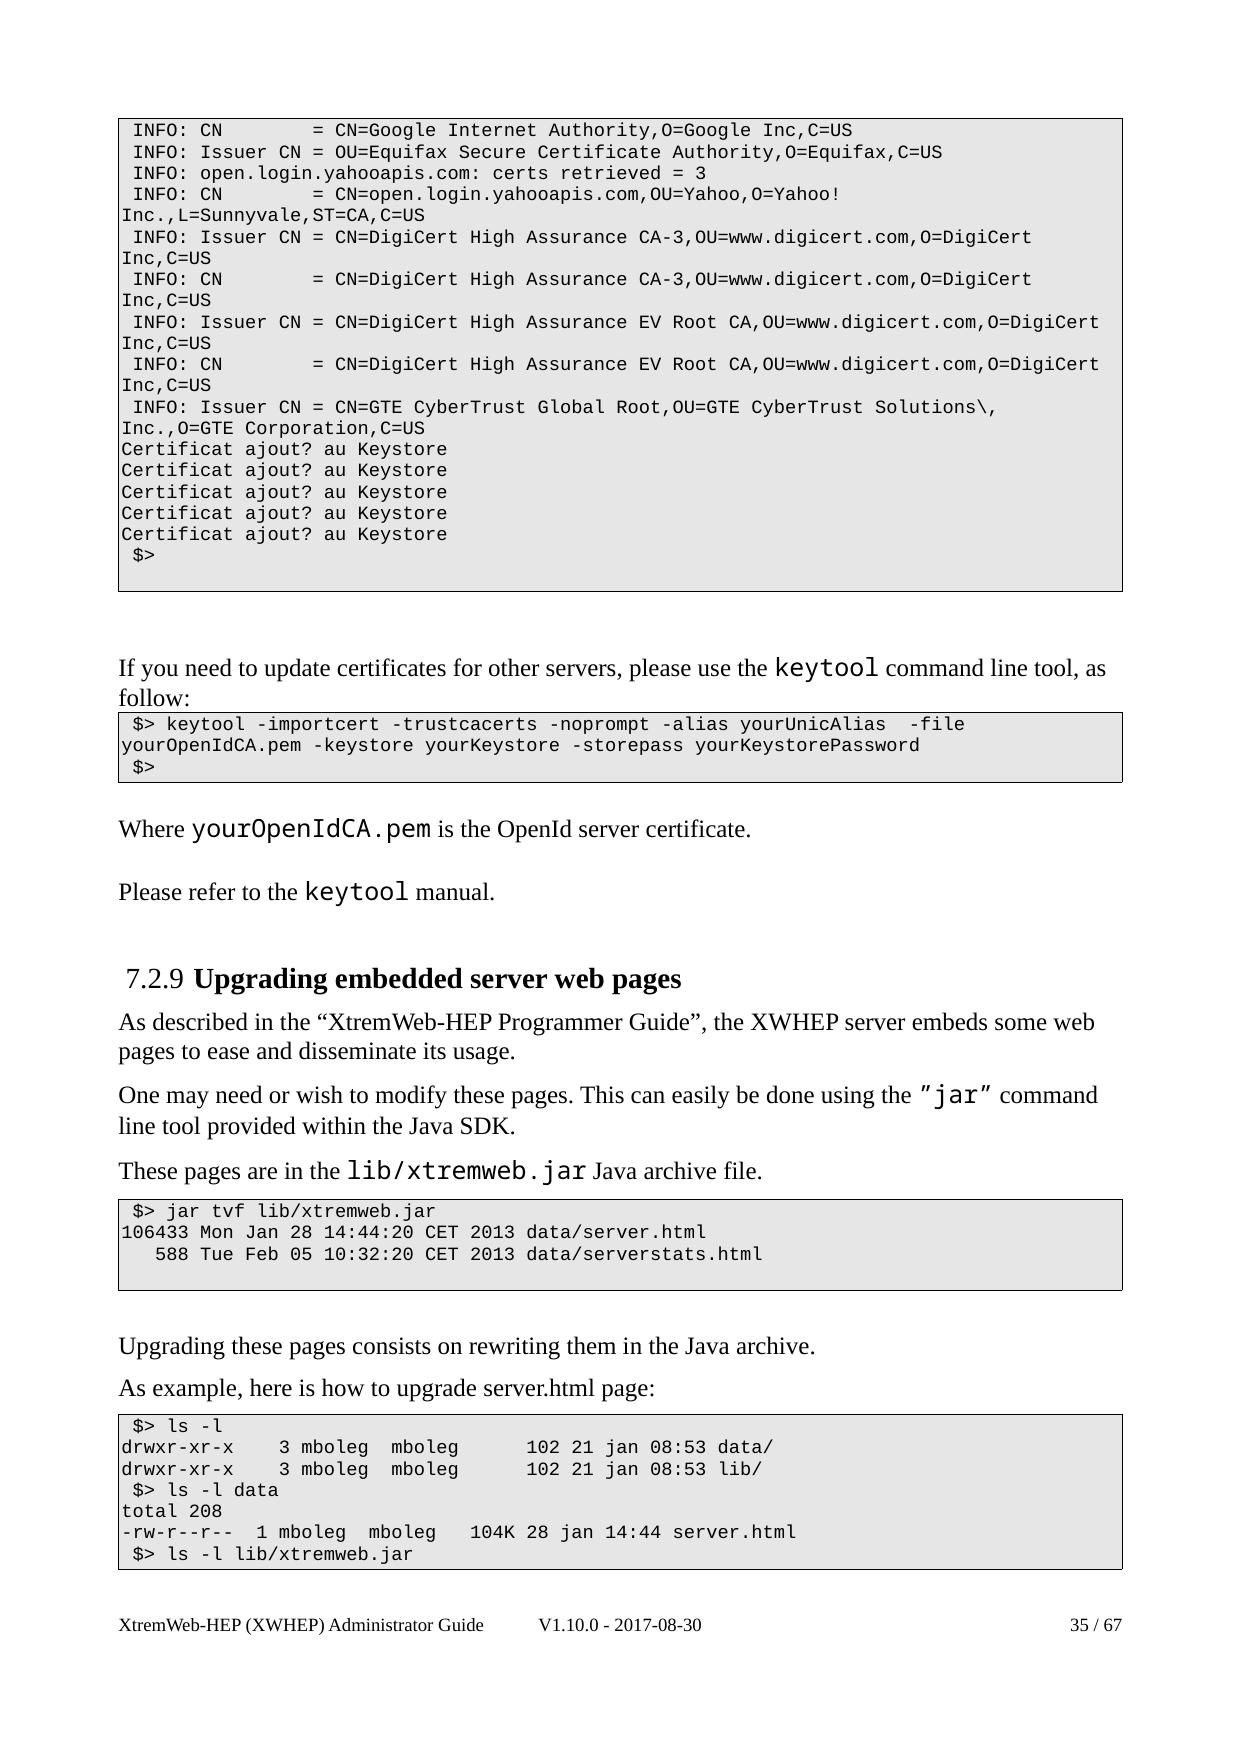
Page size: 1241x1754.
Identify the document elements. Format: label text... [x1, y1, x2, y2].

text $> [119, 543, 1122, 564]
text INFO: Issuer CN = CN=DigiCert High Assurance CA-3,OU=www.digicert.com,O=DigiCert Inc,C=US [119, 224, 1122, 267]
text INFO: Issuer CN = OU=Equifax Secure Certificate Authority,O=Equifax,C=US [119, 139, 1122, 161]
text INFO: open.login.yahooapis.com: certs retrieved = 3 [119, 161, 1122, 182]
text INFO: CN = CN=open.login.yahooapis.com,OU=Yahoo,O=Yahoo! Inc.,L=Sunnyvale,ST=CA,C=US [119, 182, 1122, 224]
text INFO: CN = CN=DigiCert High Assurance CA-3,OU=www.digicert.com,O=DigiCert Inc,C=US [119, 267, 1122, 309]
text $> keytool -importcert -trustcacerts -noprompt -alias yourUnicAlias -file yourOpenIdCA.pem -keystore yourKeystore -storepass yourKeystorePassword [119, 713, 1122, 754]
text INFO: Issuer CN = CN=DigiCert High Assurance EV Root CA,OU=www.digicert.com,O=DigiCert Inc,C=US [119, 309, 1122, 352]
text Certificat ajout? au Keystore [119, 437, 1122, 458]
text As described in the “XtremWeb-HEP Programmer Guide”, the XWHEP server embeds some web pages to ease and disseminate its usage. [118, 1007, 1122, 1065]
text 106433 Mon Jan 28 14:44:20 CET 2013 data/server.html [119, 1220, 1122, 1242]
text 588 Tue Feb 05 10:32:20 CET 2013 data/serverstats.html [119, 1242, 1122, 1263]
text drwxr-xr-x 3 mboleg mboleg 102 21 jan 08:53 lib/ [119, 1456, 1122, 1478]
text $> ls -l lib/xtremweb.jar [119, 1541, 1122, 1569]
text These pages are in the lib/xtremweb.jar Java archive file. [118, 1152, 1122, 1187]
text $> jar tvf lib/xtremweb.jar [119, 1200, 1122, 1220]
text $> [119, 754, 1122, 782]
text Certificat ajout? au Keystore [119, 458, 1122, 479]
text As example, here is how to upgrade server.html page: [118, 1373, 1122, 1401]
text INFO: CN = CN=DigiCert High Assurance EV Root CA,OU=www.digicert.com,O=DigiCert Inc,C=US [119, 352, 1122, 394]
text Certificat ajout? au Keystore [119, 479, 1122, 501]
subtitle Upgrading embedded server web pages [118, 961, 1122, 995]
text If you need to update certificates for other servers, please use the keytool command line tool, as follow: [118, 649, 1122, 712]
text $> ls -l [119, 1415, 1122, 1435]
text INFO: CN = CN=Google Internet Authority,O=Google Inc,C=US [119, 119, 1122, 139]
text Upgrading these pages consists on rewriting them in the Java archive. [118, 1331, 1122, 1360]
text $> ls -l data [119, 1478, 1122, 1499]
text Where yourOpenIdCA.pem is the OpenId server certificate. [118, 811, 1122, 844]
text Certificat ajout? au Keystore [119, 522, 1122, 543]
text INFO: Issuer CN = CN=GTE CyberTrust Global Root,OU=GTE CyberTrust Solutions\, Inc.,O=GTE Corporation,C=US [119, 394, 1122, 437]
text Certificat ajout? au Keystore [119, 501, 1122, 522]
text drwxr-xr-x 3 mboleg mboleg 102 21 jan 08:53 data/ [119, 1435, 1122, 1456]
text total 208 [119, 1499, 1122, 1520]
text Please refer to the keytool manual. [118, 873, 1122, 907]
text -rw-r--r-- 1 mboleg mboleg 104K 28 jan 14:44 server.html [119, 1520, 1122, 1541]
text One may need or wish to modify these pages. This can easily be done using the ”jar” command line tool provided within the Java SDK. [118, 1077, 1122, 1140]
